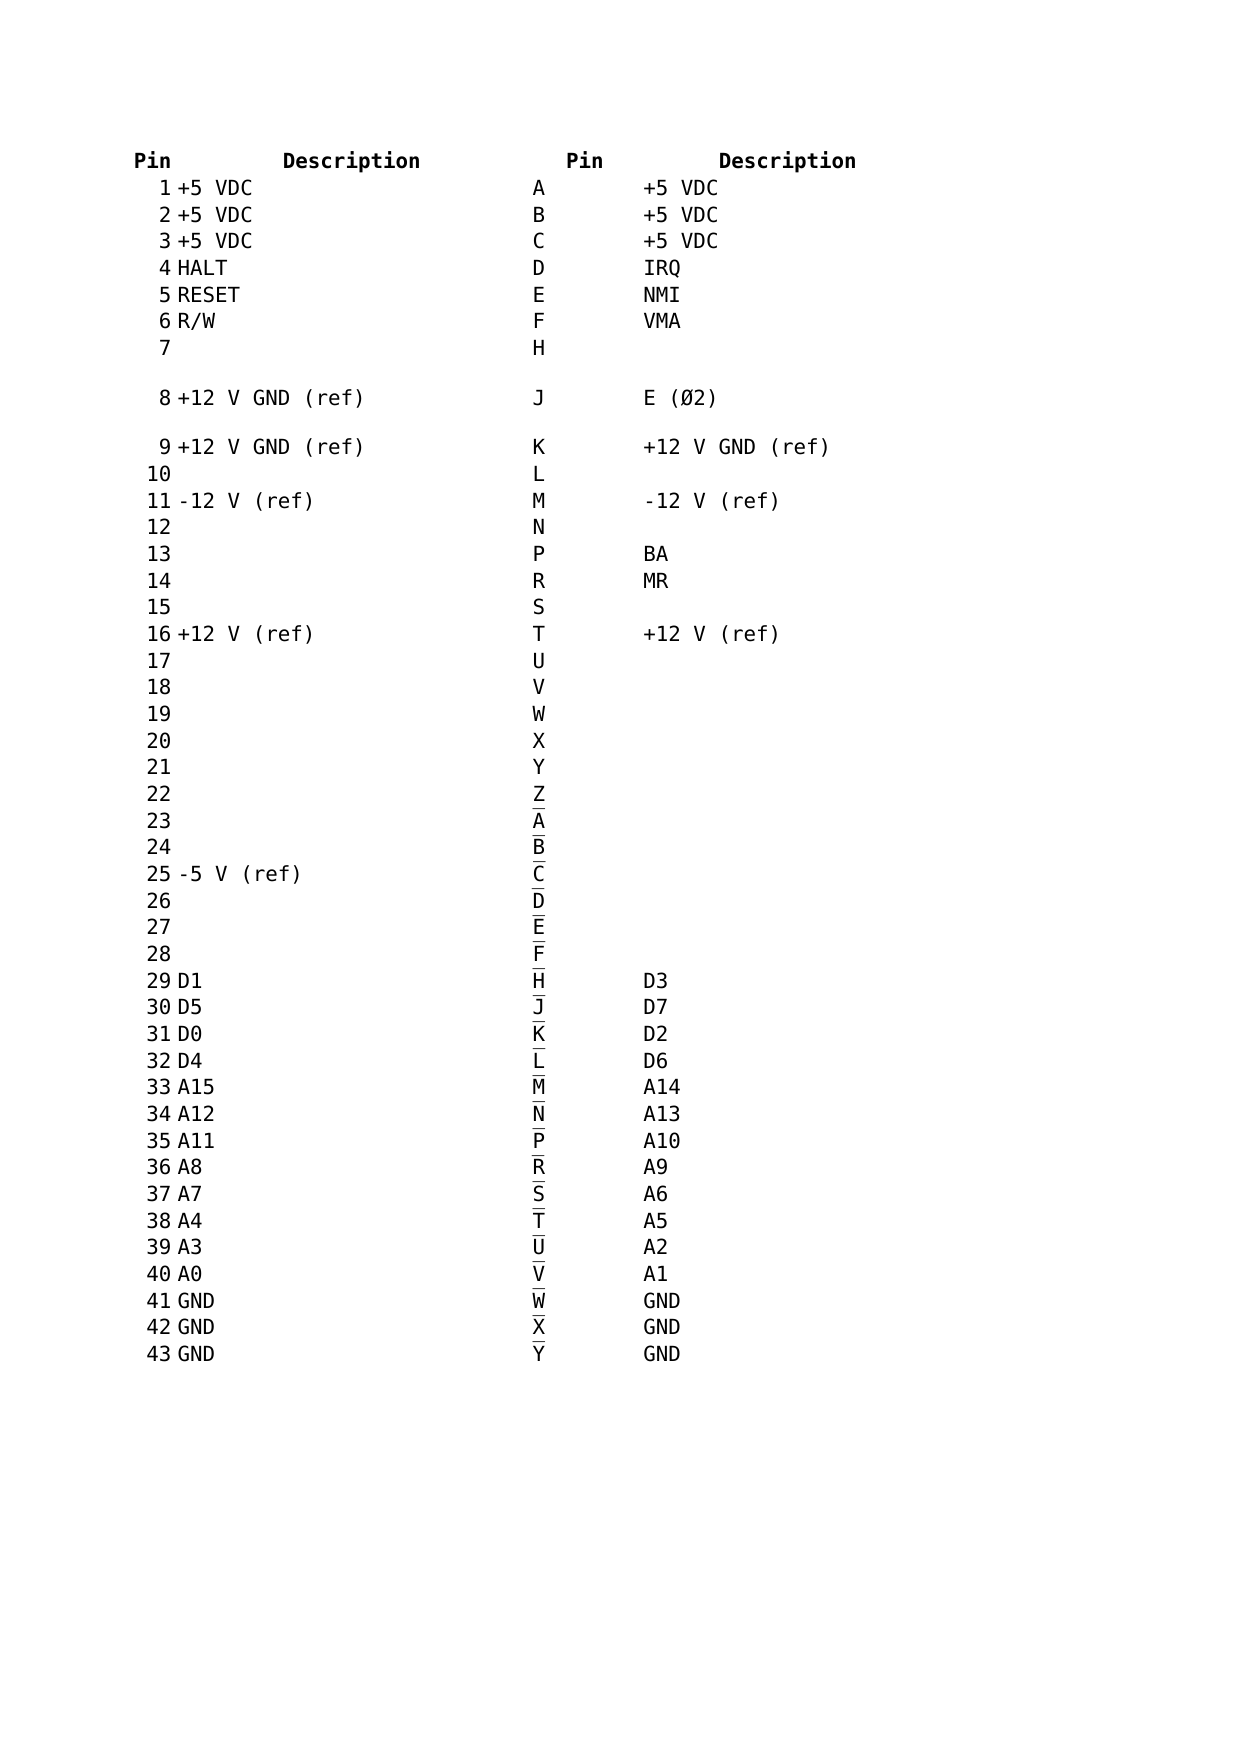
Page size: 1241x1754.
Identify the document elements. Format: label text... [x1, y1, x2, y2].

table_cell 23 [115, 806, 174, 833]
table_cell 37 [115, 1180, 174, 1206]
table_cell [640, 460, 935, 486]
table_cell [640, 940, 935, 966]
table_cell A1 [640, 1260, 935, 1286]
table_cell A12 [174, 1100, 529, 1126]
table_cell RESET [174, 280, 529, 307]
table_cell +12 V GND (ref) [640, 410, 935, 459]
table_cell [174, 540, 529, 566]
table_cell A [529, 174, 640, 200]
table_cell X [529, 726, 640, 753]
table_cell 39 [115, 1233, 174, 1259]
table_cell [640, 833, 935, 859]
table_cell 18 [115, 673, 174, 699]
table_cell 14 [115, 566, 174, 593]
table_cell D2 [640, 1020, 935, 1046]
table_cell L [529, 460, 640, 486]
table_cell 3 [115, 227, 174, 253]
table_cell [174, 646, 529, 673]
table_cell VMA [640, 307, 935, 333]
table_cell J [529, 360, 640, 410]
table_cell MR [640, 566, 935, 593]
table_cell A6 [640, 1180, 935, 1206]
table_cell [640, 646, 935, 673]
table_cell Y̅ [529, 1340, 640, 1366]
table_cell A4 [174, 1206, 529, 1233]
table_cell D7 [640, 993, 935, 1019]
table_cell R/W [174, 307, 529, 333]
table_cell 38 [115, 1206, 174, 1233]
table_cell K̅ [529, 1020, 640, 1046]
table_cell A̅ [529, 806, 640, 833]
table_cell [640, 806, 935, 833]
table_cell [640, 860, 935, 886]
table_cell 6 [115, 307, 174, 333]
table_cell +12 V GND (ref) [174, 360, 529, 410]
table_cell K [529, 410, 640, 459]
table_cell U̅ [529, 1233, 640, 1259]
table_cell 15 [115, 593, 174, 619]
table_cell 19 [115, 700, 174, 726]
table_cell A13 [640, 1100, 935, 1126]
table_cell 22 [115, 780, 174, 806]
table_cell [174, 913, 529, 939]
table_cell GND [640, 1286, 935, 1313]
table_cell A5 [640, 1206, 935, 1233]
table_cell D̅ [529, 886, 640, 913]
table_cell 9 [115, 410, 174, 459]
table_cell [174, 940, 529, 966]
table_cell T [529, 620, 640, 646]
table_cell X̅ [529, 1313, 640, 1339]
table_cell [640, 780, 935, 806]
table_cell [174, 673, 529, 699]
table_cell [174, 833, 529, 859]
table_cell 31 [115, 1020, 174, 1046]
table_cell P [529, 540, 640, 566]
table_cell D4 [174, 1046, 529, 1073]
table_cell B̅ [529, 833, 640, 859]
table_cell M̅ [529, 1073, 640, 1099]
table_cell B [529, 200, 640, 227]
table_header Pin [115, 147, 174, 173]
table_cell Y [529, 753, 640, 779]
table_cell D [529, 254, 640, 280]
table_cell +5 VDC [174, 174, 529, 200]
table_cell 27 [115, 913, 174, 939]
table_cell A8 [174, 1153, 529, 1179]
table_cell [640, 913, 935, 939]
table_cell 10 [115, 460, 174, 486]
table_cell 8 [115, 360, 174, 410]
table_cell A7 [174, 1180, 529, 1206]
table_cell +5 VDC [640, 227, 935, 253]
table_cell F̅ [529, 940, 640, 966]
table_cell A3 [174, 1233, 529, 1259]
table_cell E [529, 280, 640, 307]
table_cell D1 [174, 966, 529, 993]
table_cell [640, 726, 935, 753]
table_cell +12 V (ref) [640, 620, 935, 646]
table_cell E̅ [529, 913, 640, 939]
table_cell GND [174, 1313, 529, 1339]
table_cell [174, 886, 529, 913]
table_cell 12 [115, 513, 174, 539]
table_cell NMI [640, 280, 935, 307]
table_header Pin [529, 147, 640, 173]
table_cell [174, 780, 529, 806]
table_cell D5 [174, 993, 529, 1019]
table_cell H̅ [529, 966, 640, 993]
table_cell -12 V (ref) [640, 486, 935, 513]
table_cell [174, 593, 529, 619]
table_cell -5 V (ref) [174, 860, 529, 886]
table_cell [174, 726, 529, 753]
table_cell 1 [115, 174, 174, 200]
table_cell 29 [115, 966, 174, 993]
table_cell [174, 513, 529, 539]
table_cell 42 [115, 1313, 174, 1339]
table_cell N̅ [529, 1100, 640, 1126]
table_cell 21 [115, 753, 174, 779]
table_cell [640, 334, 935, 360]
table_cell 26 [115, 886, 174, 913]
table_cell [174, 334, 529, 360]
table_cell 32 [115, 1046, 174, 1073]
table_cell A15 [174, 1073, 529, 1099]
table_cell [640, 593, 935, 619]
table_cell -12 V (ref) [174, 486, 529, 513]
table_cell D3 [640, 966, 935, 993]
table_cell M [529, 486, 640, 513]
table_cell 35 [115, 1126, 174, 1153]
table_header Description [174, 147, 529, 173]
table_cell D0 [174, 1020, 529, 1046]
table_cell A10 [640, 1126, 935, 1153]
table_cell V̅ [529, 1260, 640, 1286]
table_cell +12 V GND (ref) [174, 410, 529, 459]
table_cell 20 [115, 726, 174, 753]
table_cell 13 [115, 540, 174, 566]
table_cell GND [640, 1340, 935, 1366]
table_cell [174, 700, 529, 726]
table_cell 11 [115, 486, 174, 513]
table_cell 33 [115, 1073, 174, 1099]
table_cell L̅ [529, 1046, 640, 1073]
table_cell [640, 886, 935, 913]
table_cell [640, 700, 935, 726]
table_cell R̅ [529, 1153, 640, 1179]
table_cell 34 [115, 1100, 174, 1126]
table_cell [174, 806, 529, 833]
table_header Description [640, 147, 935, 173]
table_cell 43 [115, 1340, 174, 1366]
table_cell F [529, 307, 640, 333]
table_cell A11 [174, 1126, 529, 1153]
table_cell H [529, 334, 640, 360]
table_cell V [529, 673, 640, 699]
table_cell W [529, 700, 640, 726]
table_cell 5 [115, 280, 174, 307]
table_cell 40 [115, 1260, 174, 1286]
table_cell J̅ [529, 993, 640, 1019]
table_cell D6 [640, 1046, 935, 1073]
table_cell GND [174, 1340, 529, 1366]
table_cell N [529, 513, 640, 539]
table_cell E (Ø2) [640, 360, 935, 410]
table_cell Z [529, 780, 640, 806]
table_cell R [529, 566, 640, 593]
table_cell GND [174, 1286, 529, 1313]
table_cell A14 [640, 1073, 935, 1099]
table_cell S̅ [529, 1180, 640, 1206]
table_cell IRQ [640, 254, 935, 280]
table_cell GND [640, 1313, 935, 1339]
table_cell +5 VDC [174, 200, 529, 227]
table_cell [174, 753, 529, 779]
table_cell [640, 513, 935, 539]
table_cell 28 [115, 940, 174, 966]
table_cell [640, 753, 935, 779]
table_cell 16 [115, 620, 174, 646]
table_cell 2 [115, 200, 174, 227]
table_cell 17 [115, 646, 174, 673]
table_cell C̅ [529, 860, 640, 886]
table_cell 41 [115, 1286, 174, 1313]
table_cell 24 [115, 833, 174, 859]
table_cell 30 [115, 993, 174, 1019]
table_cell [174, 566, 529, 593]
table_cell BA [640, 540, 935, 566]
table_cell U [529, 646, 640, 673]
table_cell A9 [640, 1153, 935, 1179]
table_cell W̅ [529, 1286, 640, 1313]
table_cell C [529, 227, 640, 253]
table_cell +5 VDC [174, 227, 529, 253]
table_cell 36 [115, 1153, 174, 1179]
table_cell +5 VDC [640, 200, 935, 227]
table_cell 4 [115, 254, 174, 280]
table_cell +12 V (ref) [174, 620, 529, 646]
table_cell [640, 673, 935, 699]
table_cell +5 VDC [640, 174, 935, 200]
table_cell A0 [174, 1260, 529, 1286]
table_cell 7 [115, 334, 174, 360]
table_cell HALT [174, 254, 529, 280]
table_cell S [529, 593, 640, 619]
table_cell A2 [640, 1233, 935, 1259]
table_cell 25 [115, 860, 174, 886]
table_cell P̅ [529, 1126, 640, 1153]
table_cell T̅ [529, 1206, 640, 1233]
table_cell [174, 460, 529, 486]
